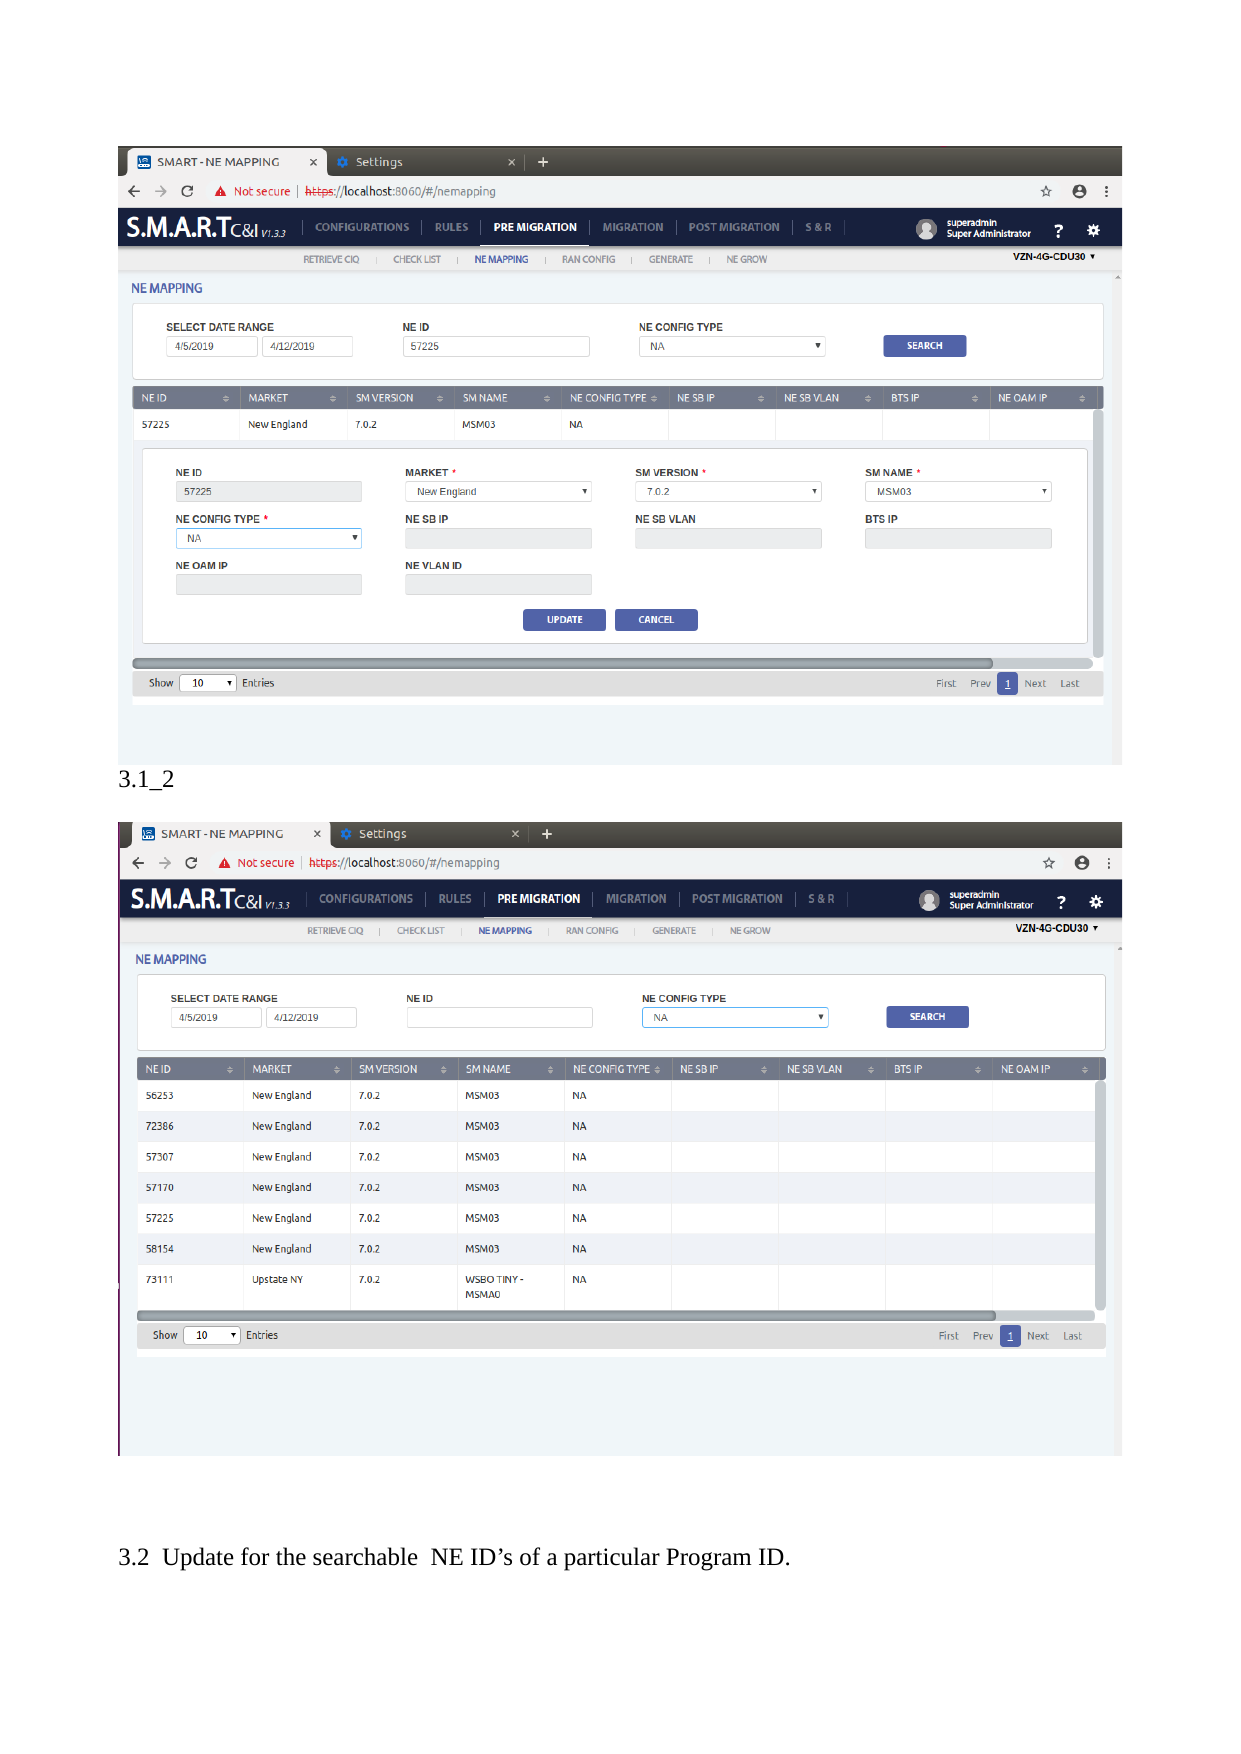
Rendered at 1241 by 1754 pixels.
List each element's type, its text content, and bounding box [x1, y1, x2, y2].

text 3.1_2 [118, 765, 1122, 793]
text 3.2 Update for the searchable NE ID’s of a particular Program ID. [118, 1542, 1122, 1571]
picture [118, 146, 1123, 765]
picture [118, 822, 1123, 1456]
